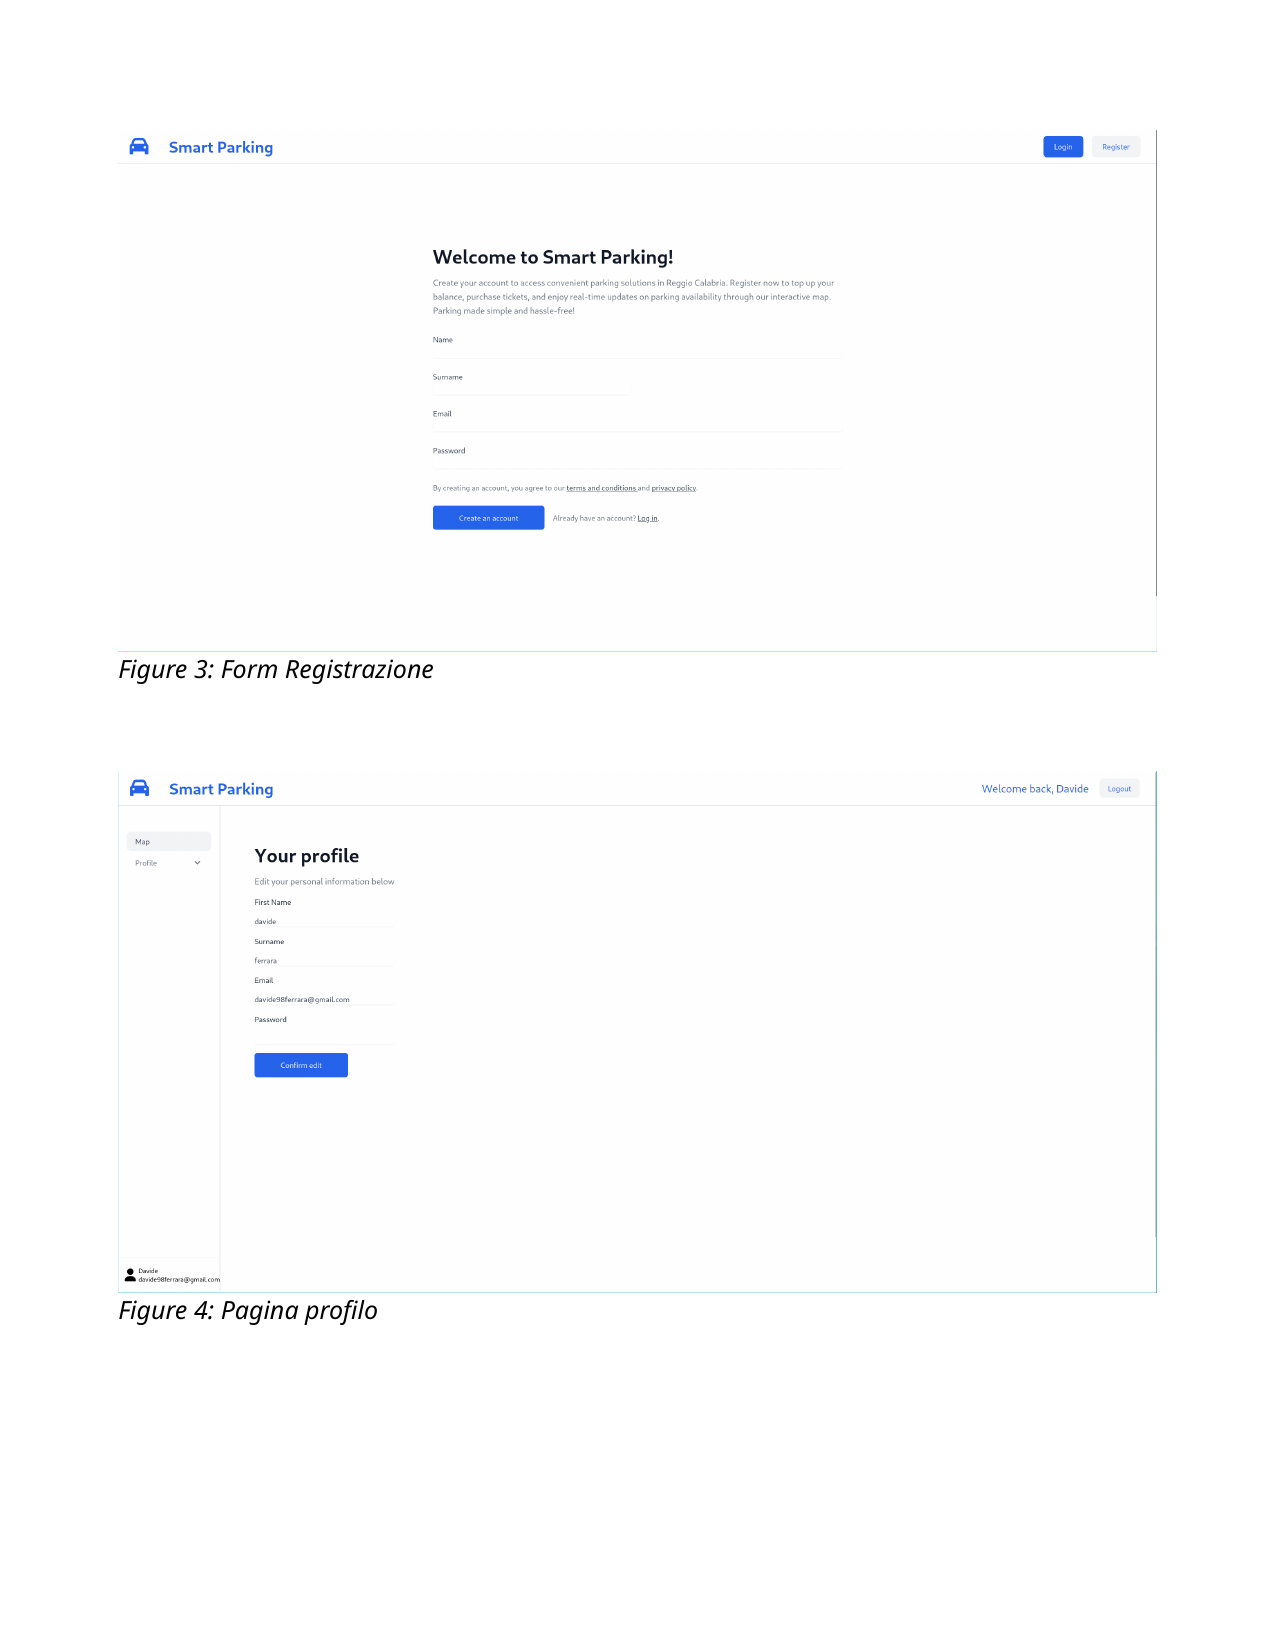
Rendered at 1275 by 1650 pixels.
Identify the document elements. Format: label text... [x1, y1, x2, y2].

picture [118, 130, 1157, 652]
text Figure 4: Pagina profilo [118, 1293, 1157, 1327]
text Figure 3: Form Registrazione [118, 652, 1157, 686]
picture [118, 771, 1157, 1293]
